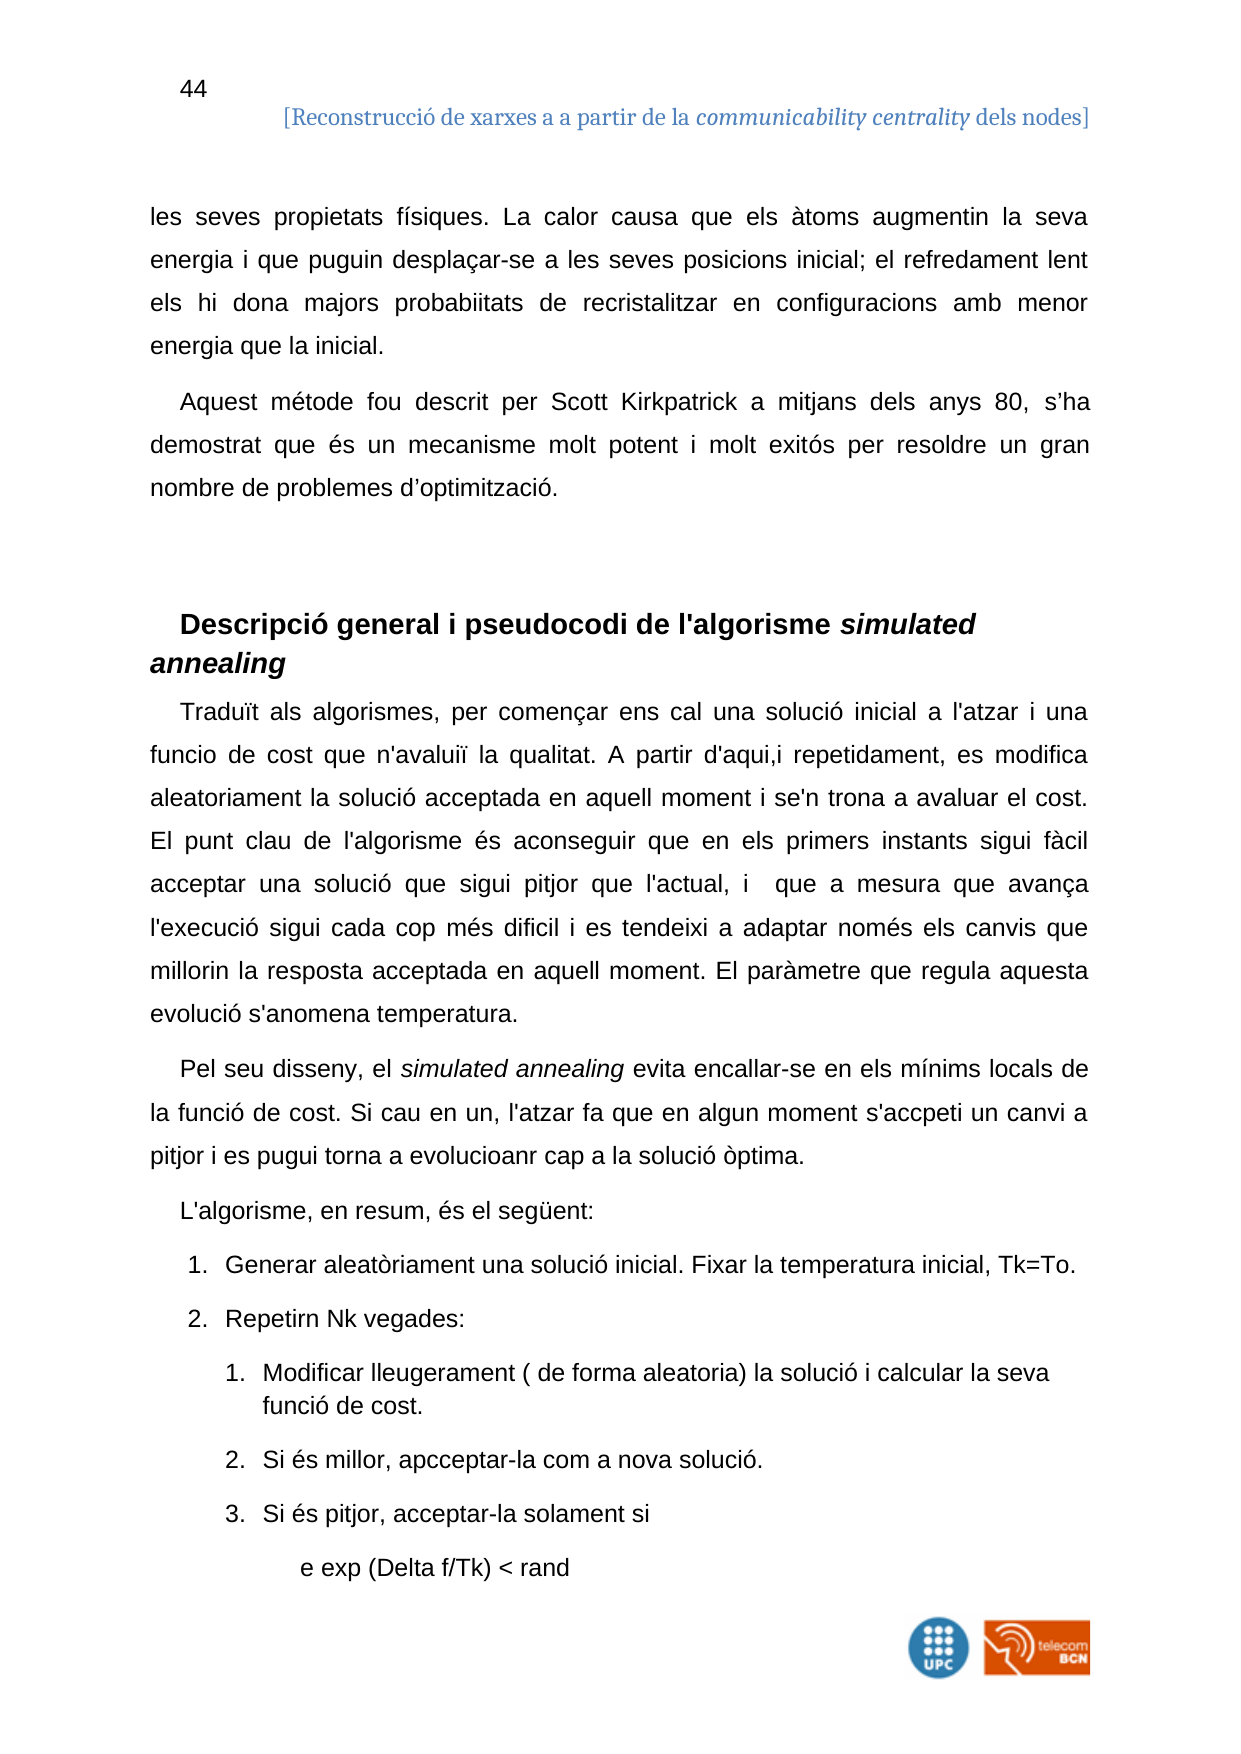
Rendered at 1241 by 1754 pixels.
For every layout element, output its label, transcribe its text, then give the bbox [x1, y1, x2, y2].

list Si és pitjor, acceptar-la solament si [225, 1499, 1090, 1527]
text Aquest métode fou descrit per Scott Kirkpatrick a mitjans dels anys 80, s’ha demostrat que és un mecanisme molt potent i molt exitós per resoldre un gran nombre de problemes d’optimització. [150, 387, 1090, 502]
list Generar aleatòriament una solució inicial. Fixar la temperatura inicial, Tk=To. [187, 1250, 1090, 1279]
subtitle Descripció general i pseudocodi de l'algorisme simulated annealing [150, 607, 1090, 679]
list Si és millor, apcceptar-la com a nova solució. [225, 1445, 1090, 1473]
list Repetirn Nk vegades: [187, 1304, 1090, 1333]
text e exp (Delta f/Tk) < rand [150, 1552, 1090, 1581]
text Pel seu disseny, el simulated annealing evita encallar-se en els mínims locals de la funció de cost. Si cau en un, l'atzar fa que en algun moment s'accpeti un canvi a pitjor i es pugui torna a evolucioanr cap a la solució òptima. [150, 1054, 1090, 1169]
picture [904, 1614, 1091, 1681]
text Traduït als algorismes, per començar ens cal una solució inicial a l'atzar i una funcio de cost que n'avaluiï la qualitat. A partir d'aqui,i repetidament, es modifica aleatoriament la solució acceptada en aquell moment i se'n trona a avaluar el cost. El punt clau de l'algorisme és aconseguir que en els primers instants sigui fàcil acceptar una solució que sigui pitjor que l'actual, i que a mesura que avança l'execució sigui cada cop més dificil i es tendeixi a adaptar només els canvis que millorin la resposta acceptada en aquell moment. El paràmetre que regula aquesta evolució s'anomena temperatura. [150, 697, 1090, 1028]
text les seves propietats físiques. La calor causa que els àtoms augmentin la seva energia i que puguin desplaçar-se a les seves posicions inicial; el refredament lent els hi dona majors probabiitats de recristalitzar en configuracions amb menor energia que la inicial. [150, 202, 1090, 360]
text L'algorisme, en resum, és el següent: [150, 1196, 1090, 1225]
list Modificar lleugerament ( de forma aleatoria) la solució i calcular la seva funció de cost. [225, 1358, 1090, 1420]
